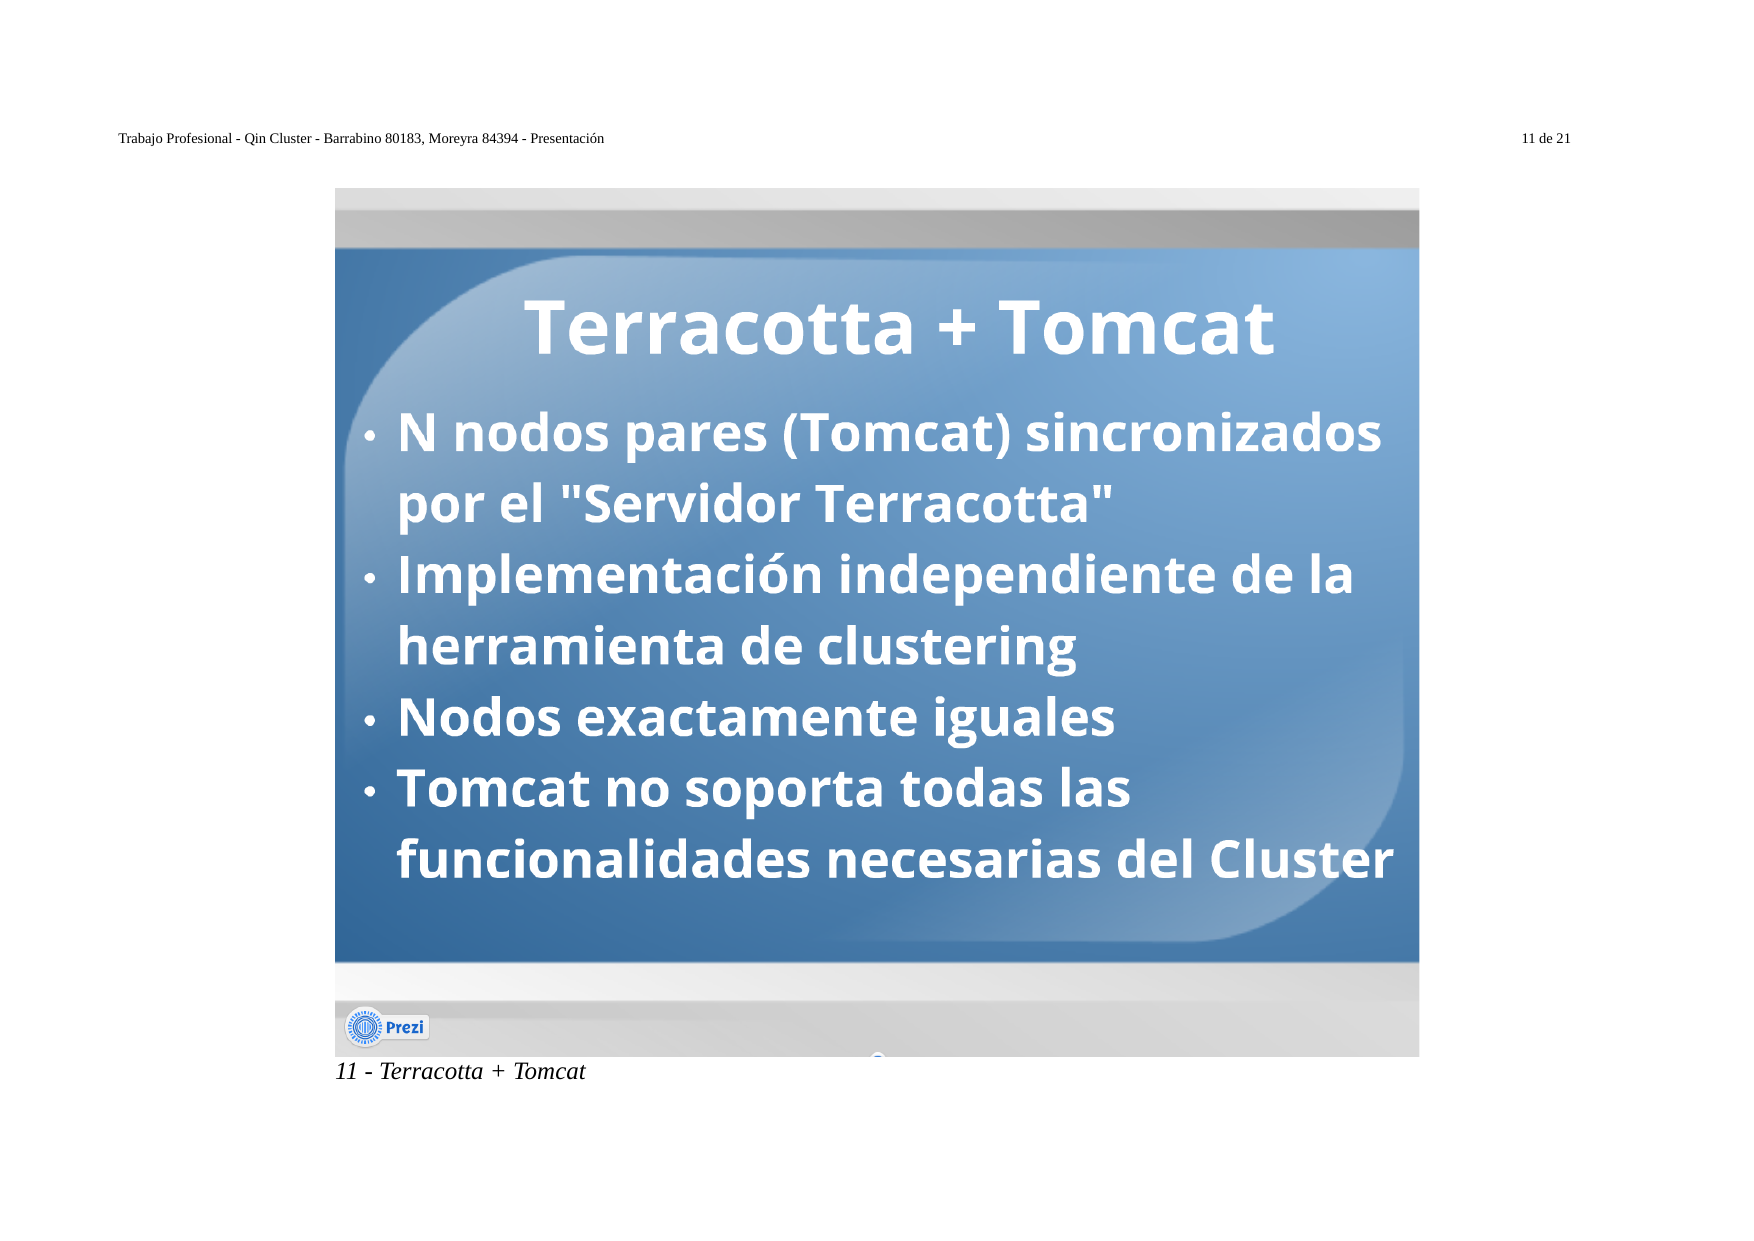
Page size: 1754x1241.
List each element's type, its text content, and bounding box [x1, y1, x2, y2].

picture [335, 188, 1420, 1057]
text 11 - Terracotta + Tomcat [335, 1057, 1419, 1085]
